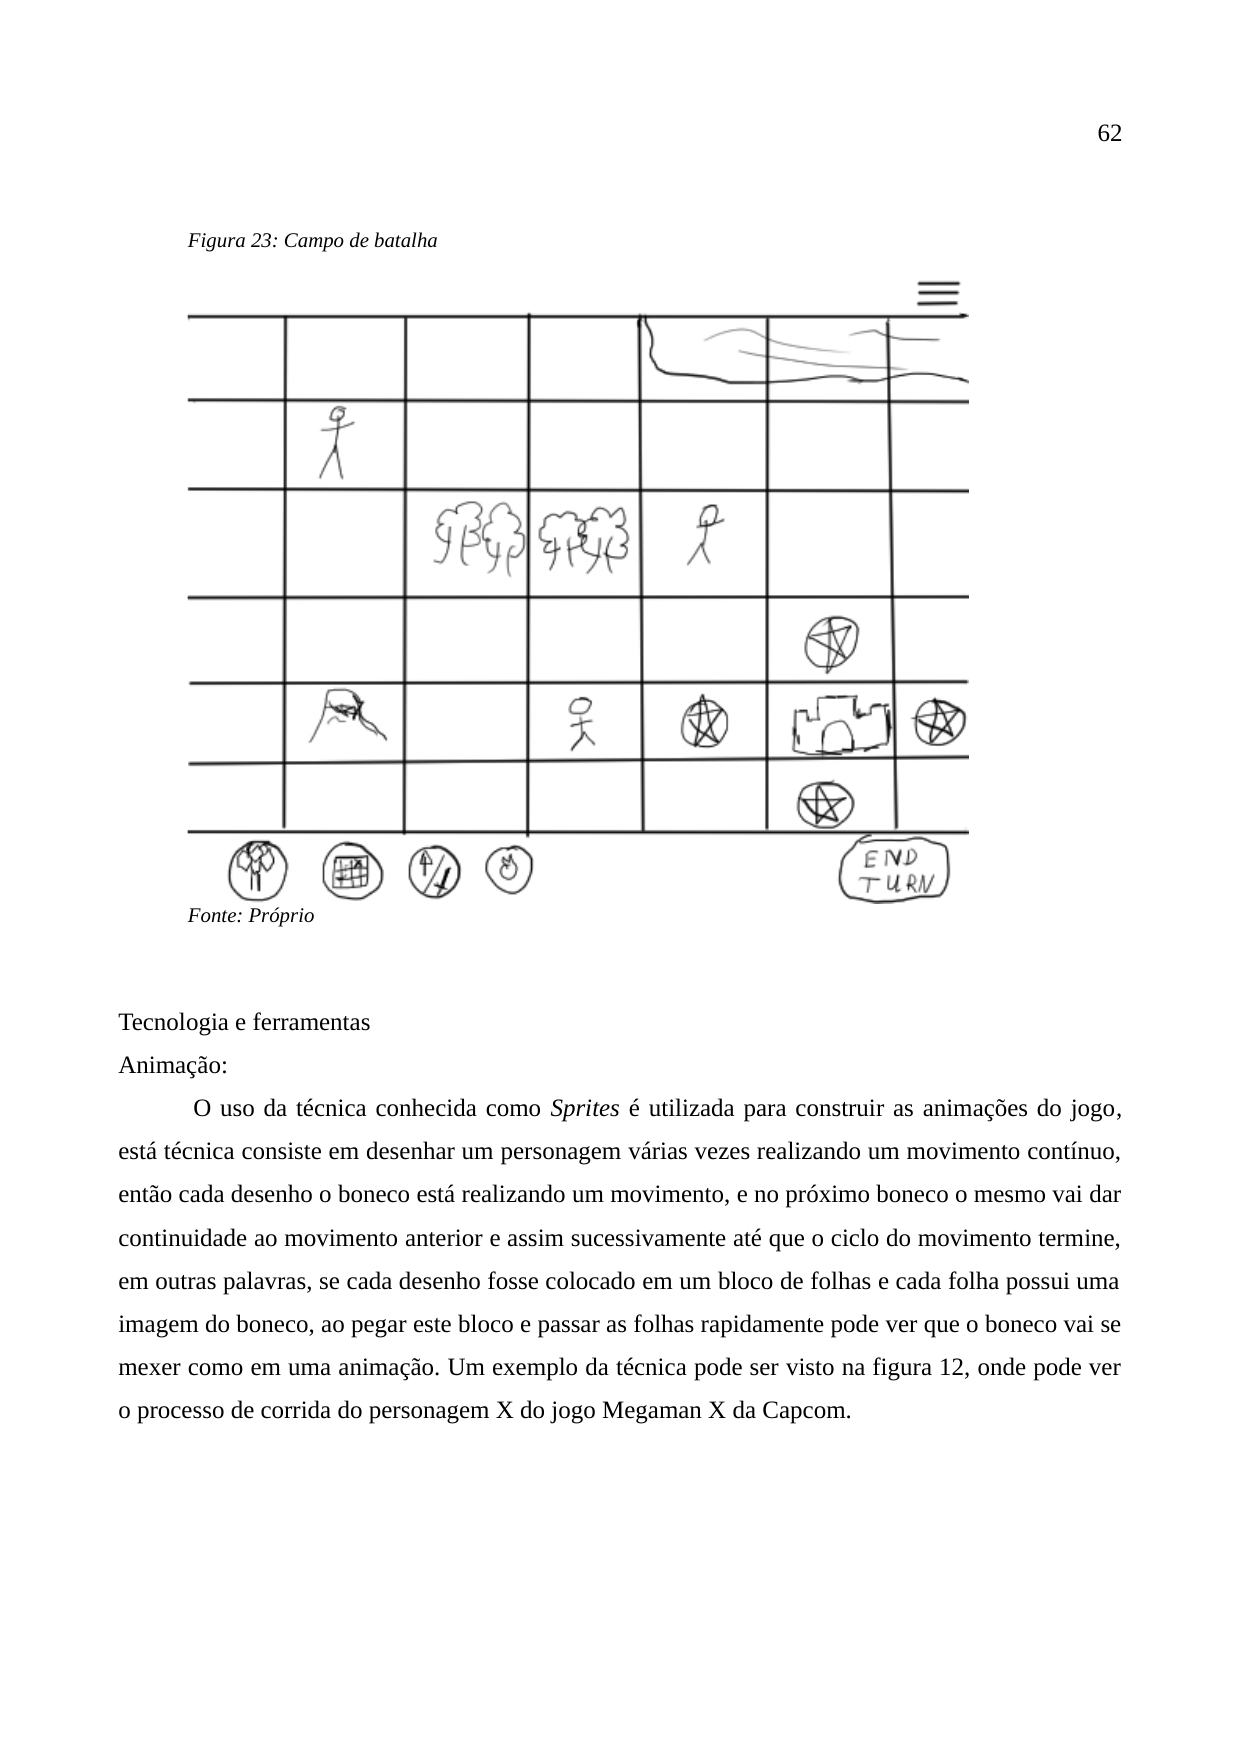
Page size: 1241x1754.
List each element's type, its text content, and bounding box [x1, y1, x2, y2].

text Figura 23: Campo de batalha [188, 224, 972, 253]
text O uso da técnica conhecida como Sprites é utilizada para construir as animações do jogo, está técnica consiste em desenhar um personagem várias vezes realizando um movimento contínuo, então cada desenho o boneco está realizando um movimento, e no próximo boneco o mesmo vai dar continuidade ao movimento anterior e assim sucessivamente até que o ciclo do movimento termine, em outras palavras, se cada desenho fosse colocado em um bloco de folhas e cada folha possui uma imagem do boneco, ao pegar este bloco e passar as folhas rapidamente pode ver que o boneco vai se mexer como em uma animação. Um exemplo da técnica pode ser visto na figura 12, onde pode ver o processo de corrida do personagem X do jogo Megaman X da Capcom. [118, 1093, 1122, 1424]
text Tecnologia e ferramentas [118, 1007, 1122, 1036]
text Fonte: Próprio [188, 278, 972, 927]
picture [187, 278, 969, 904]
text Animação: [118, 1050, 1122, 1079]
